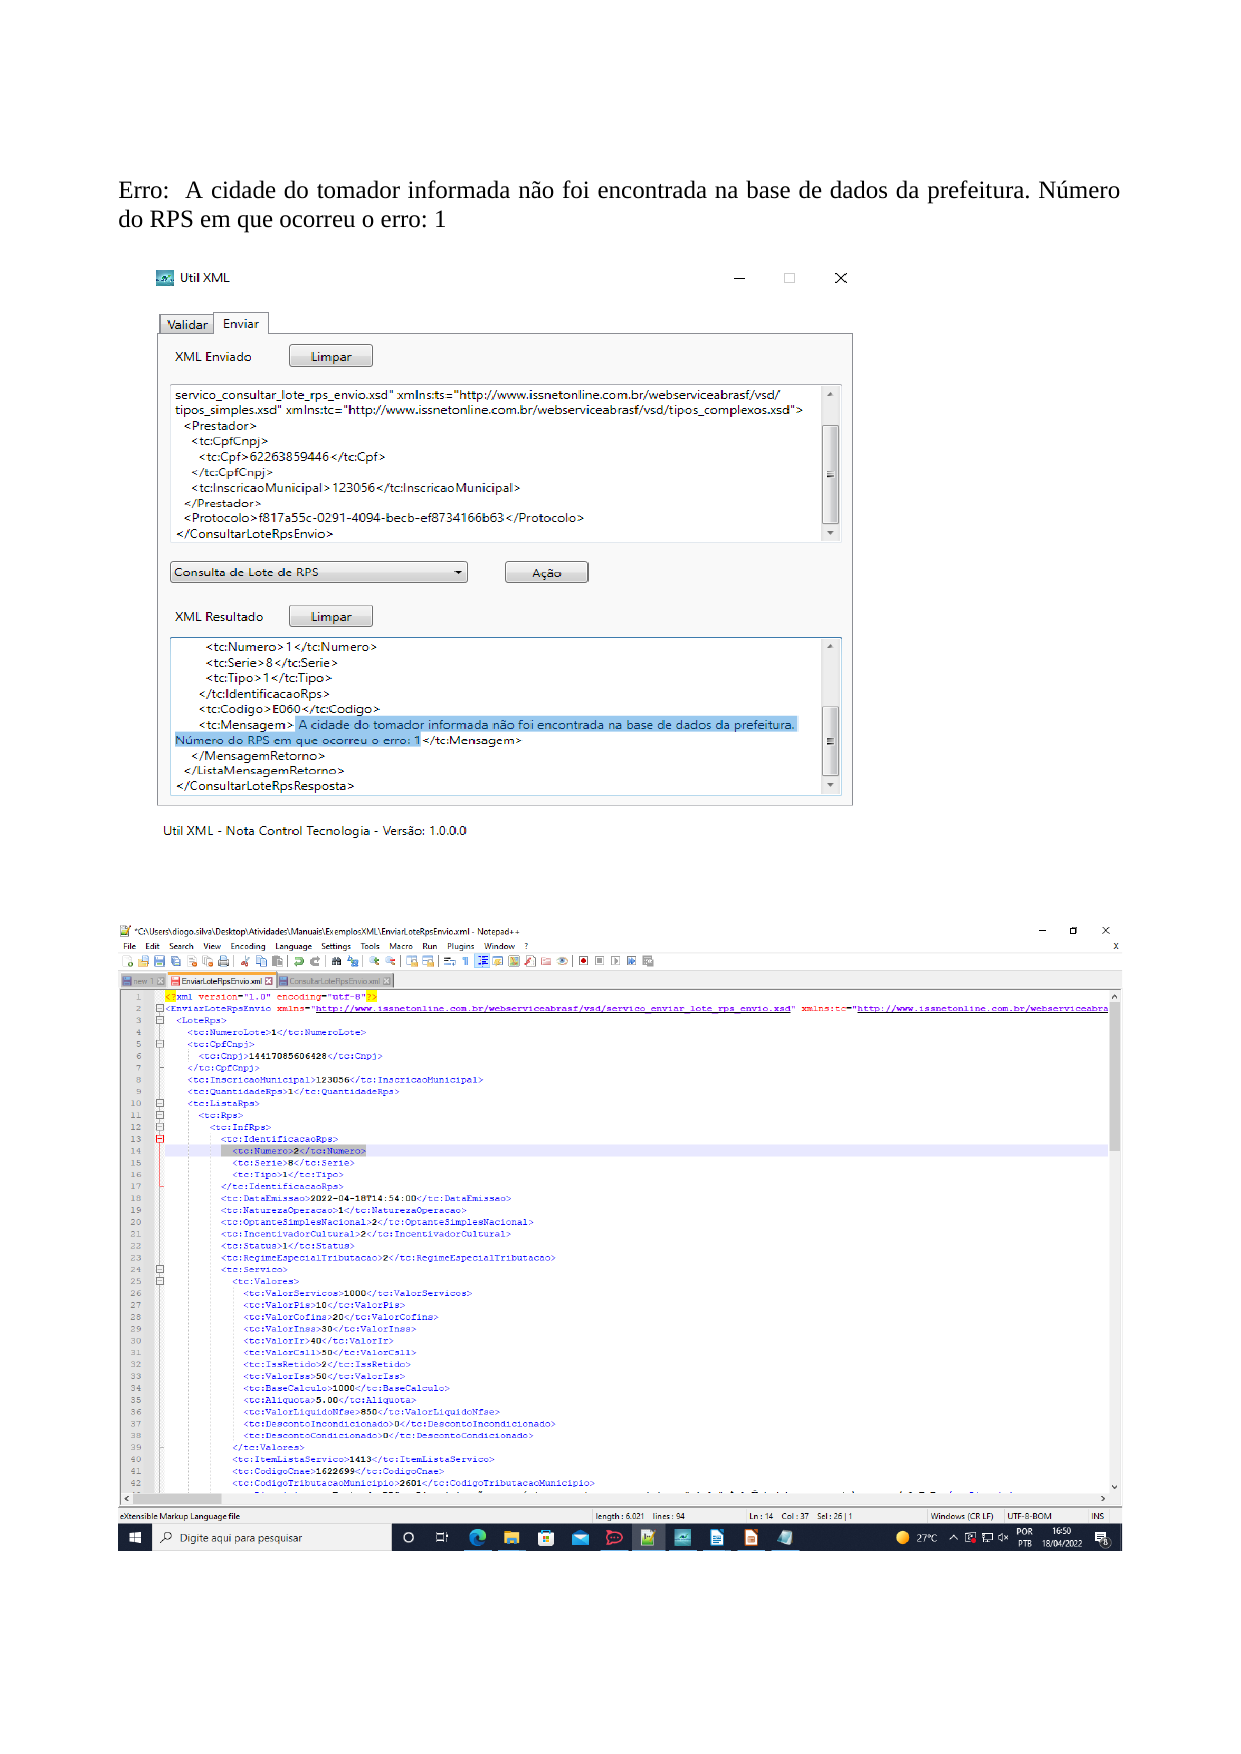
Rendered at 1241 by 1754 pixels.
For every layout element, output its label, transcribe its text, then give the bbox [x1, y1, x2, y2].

list Erro: A cidade do tomador informada não foi encontrada na base de dados da prefeitura. Número do RPS em que ocorreu o erro: 1 [118, 176, 1122, 233]
picture [118, 923, 1123, 1551]
picture [156, 267, 861, 851]
